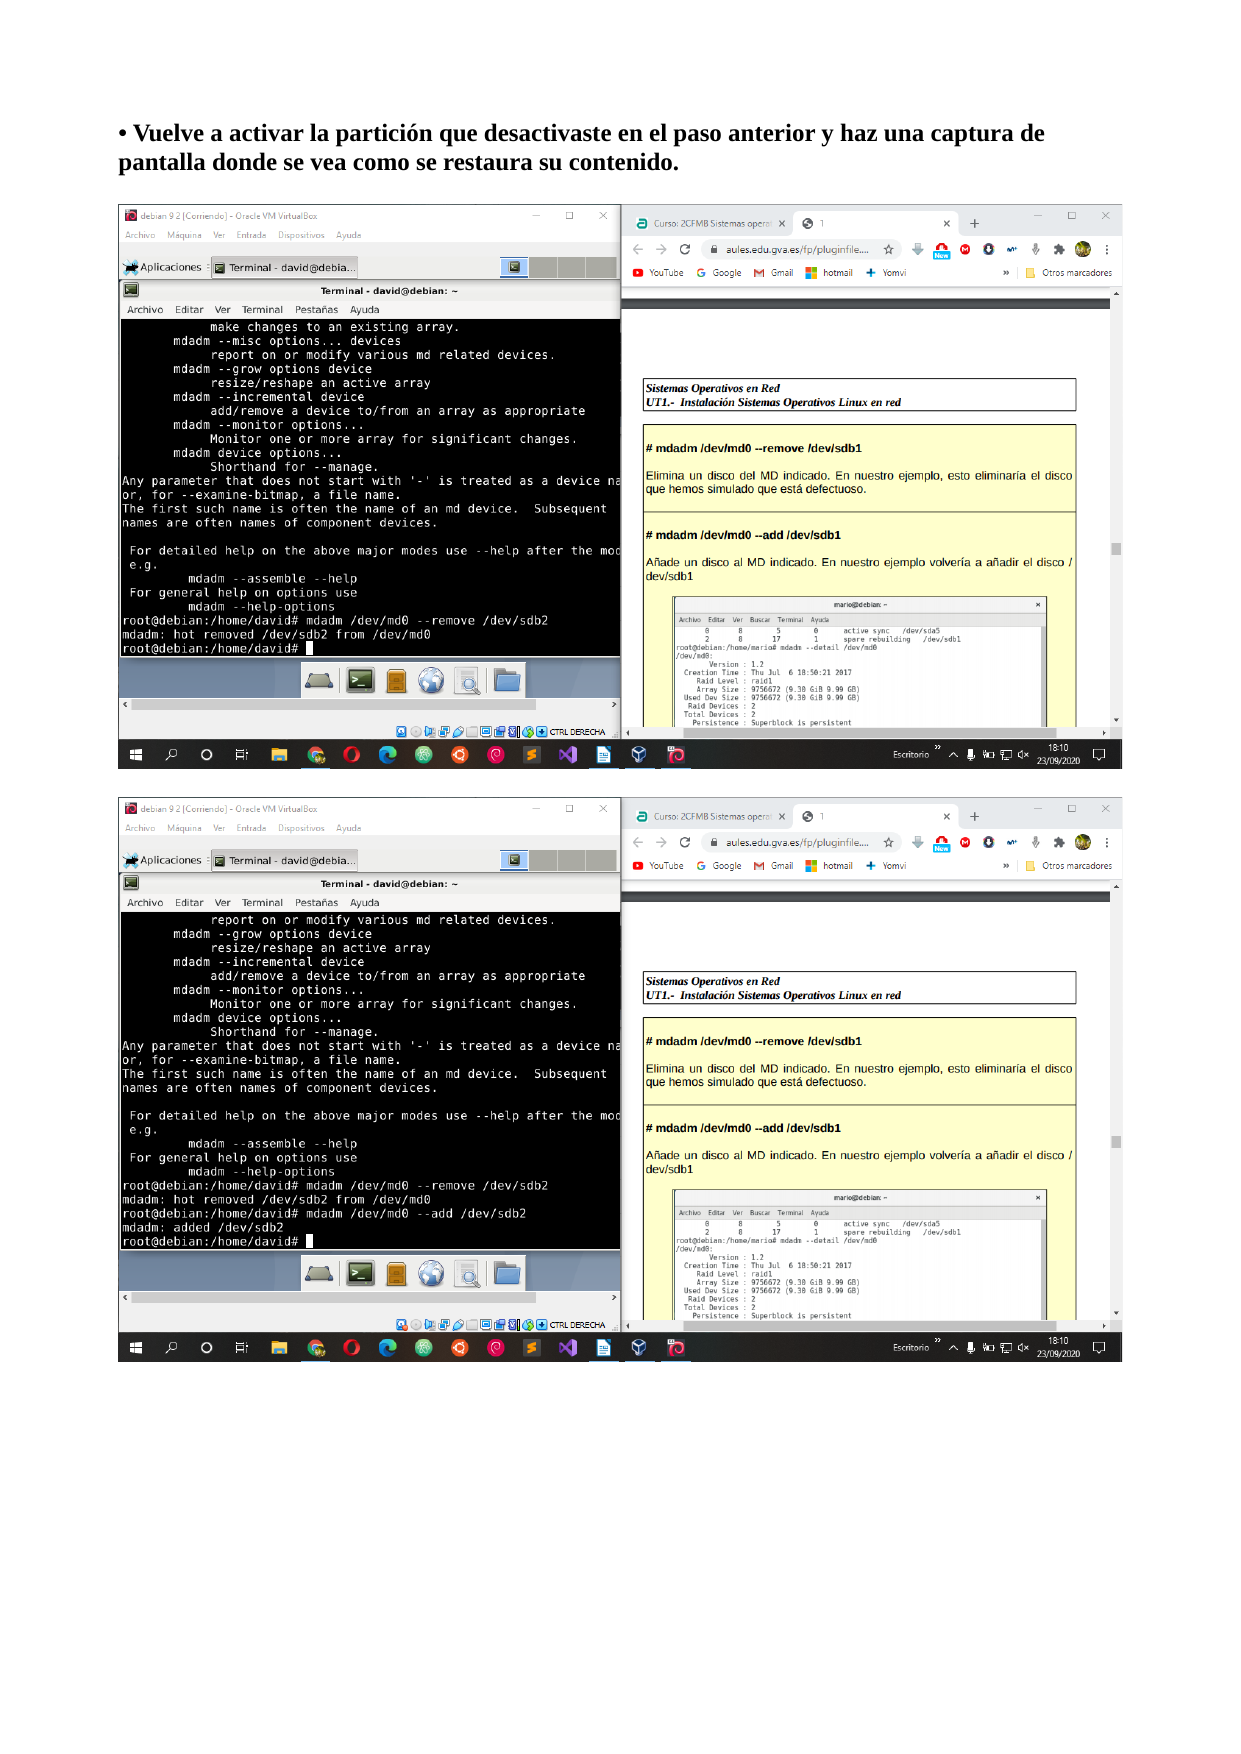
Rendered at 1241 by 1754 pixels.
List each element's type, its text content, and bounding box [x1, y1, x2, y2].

picture [118, 204, 1123, 769]
picture [118, 797, 1123, 1362]
text • Vuelve a activar la partición que desactivaste en el paso anterior y haz una captura de pantalla donde se vea como se restaura su contenido. [118, 118, 1122, 176]
